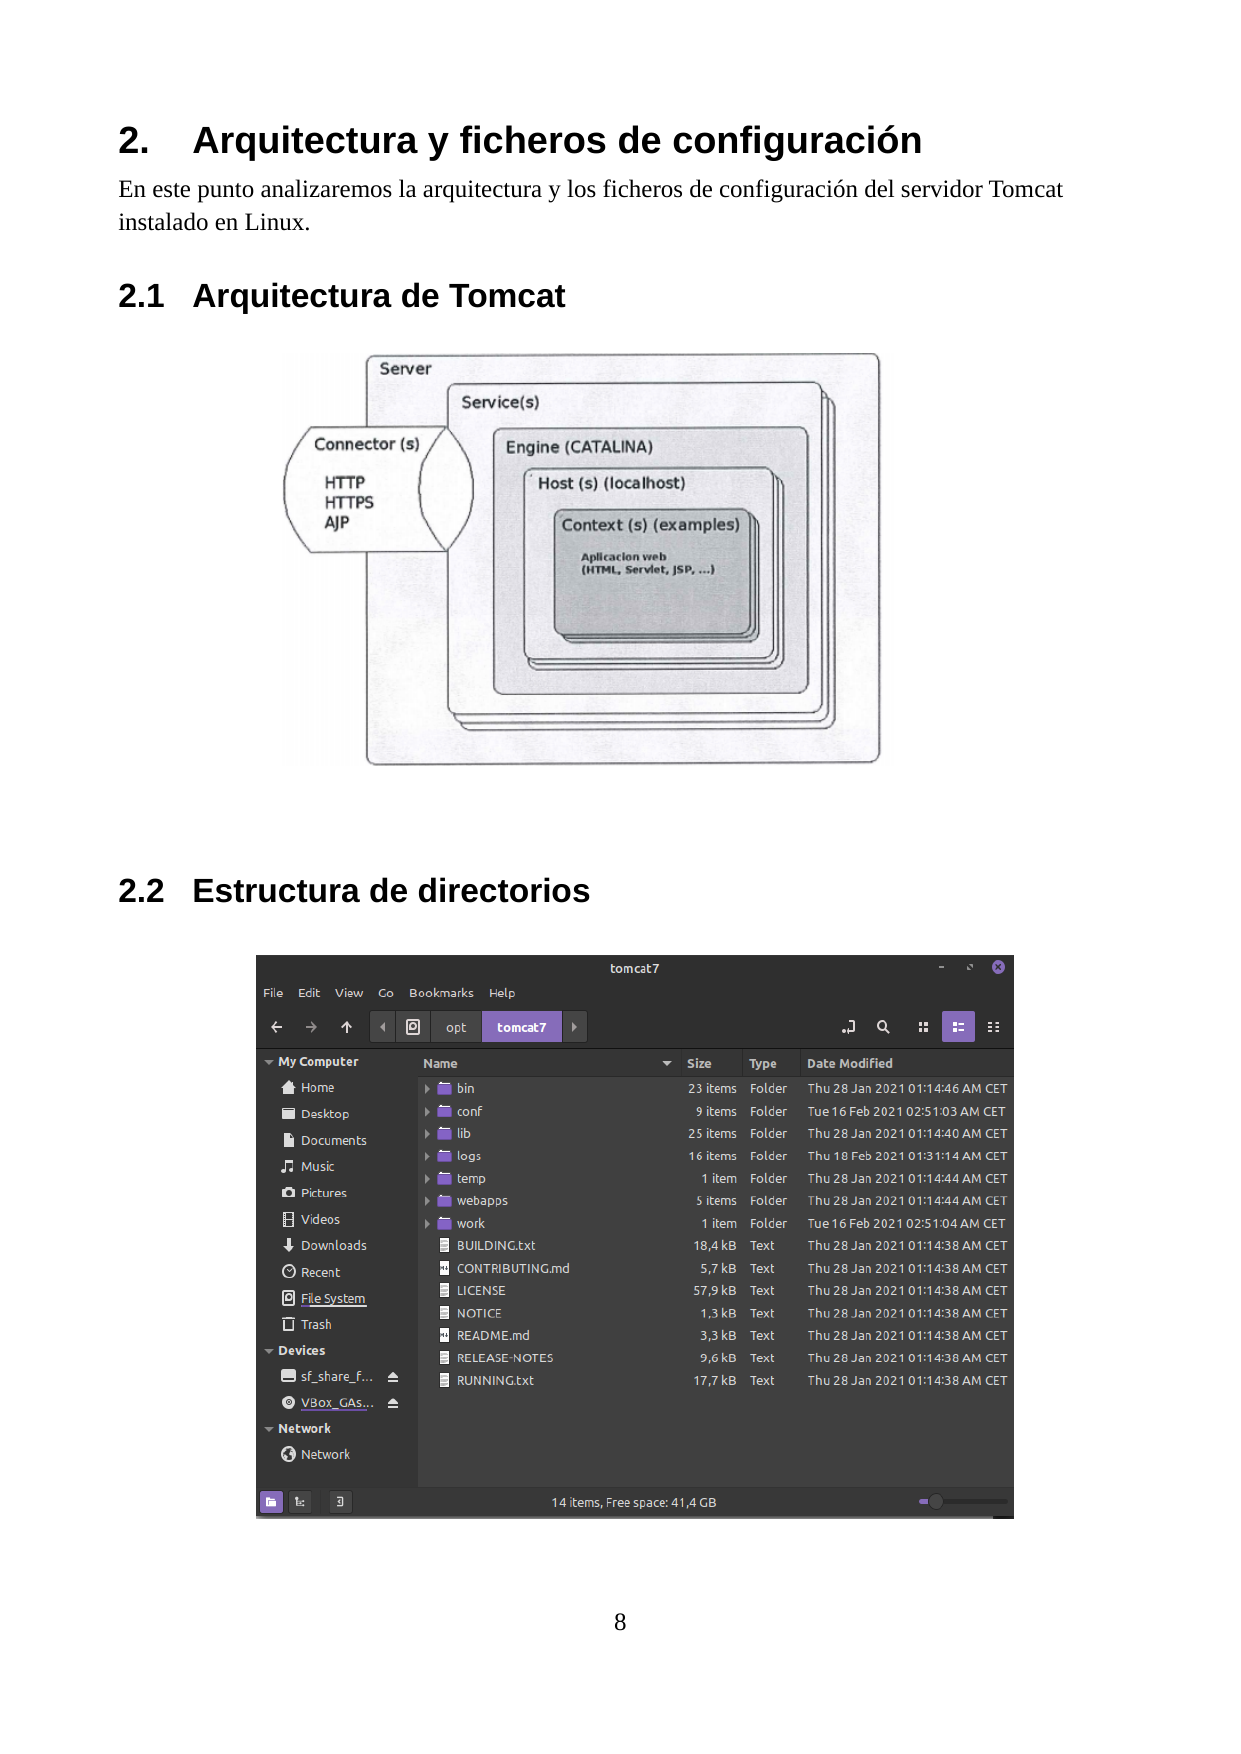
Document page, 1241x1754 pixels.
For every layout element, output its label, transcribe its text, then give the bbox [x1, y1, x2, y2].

picture [256, 955, 1014, 1519]
picture [282, 353, 894, 766]
text En este punto analizaremos la arquitectura y los ficheros de configuración del servidor Tomcat instalado en Linux. [118, 174, 1122, 236]
subtitle Arquitectura y ficheros de configuración [118, 118, 1122, 162]
subtitle Estructura de directorios [118, 871, 1122, 910]
subtitle Arquitectura de Tomcat [118, 276, 1122, 314]
